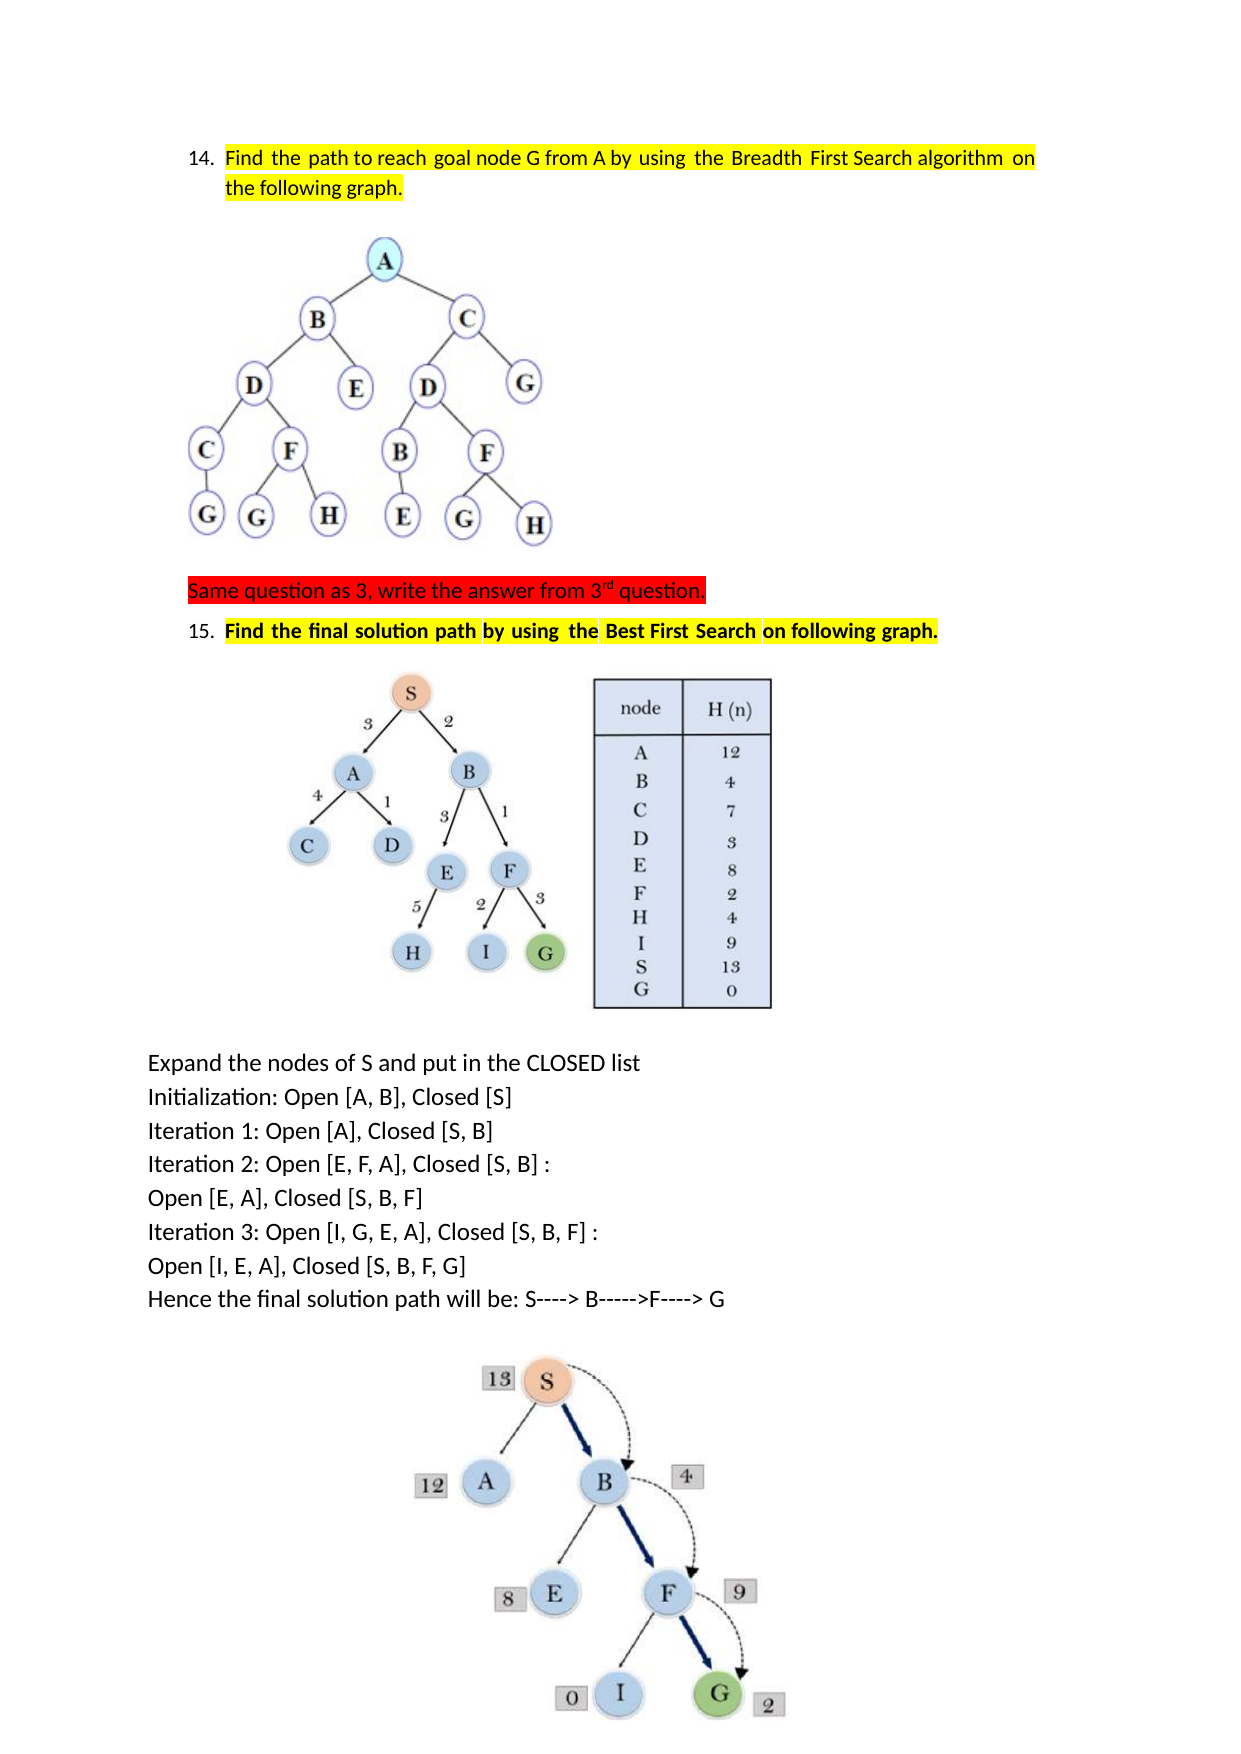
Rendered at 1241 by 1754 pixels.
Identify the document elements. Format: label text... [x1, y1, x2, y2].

list Hence the final solution path will be: S----> B----->F----> G [148, 1284, 1078, 1314]
list Find the final solution path by using the Best First Search on following graph. [188, 617, 1078, 644]
list Iteration 1: Open [A], Closed [S, B] [148, 1115, 1078, 1145]
list Iteration 3: Open [I, G, E, A], Closed [S, B, F] : [148, 1216, 1078, 1247]
picture [285, 669, 775, 1013]
list Initialization: Open [A, B], Closed [S] [148, 1081, 1078, 1112]
list Open [E, A], Closed [S, B, F] [148, 1182, 1078, 1213]
picture [396, 1351, 836, 1748]
list Find the path to reach goal node G from A by using the Breadth First Search algorithm on the following graph. [188, 144, 1052, 201]
list Open [I, E, A], Closed [S, B, F, G] [148, 1250, 1078, 1280]
picture [187, 237, 553, 548]
list Iteration 2: Open [E, F, A], Closed [S, B] : [148, 1149, 1078, 1179]
list Expand the nodes of S and put in the CLOSED list [148, 1047, 1078, 1078]
list Same question as 3, write the answer from 3rd question. [188, 576, 1052, 604]
